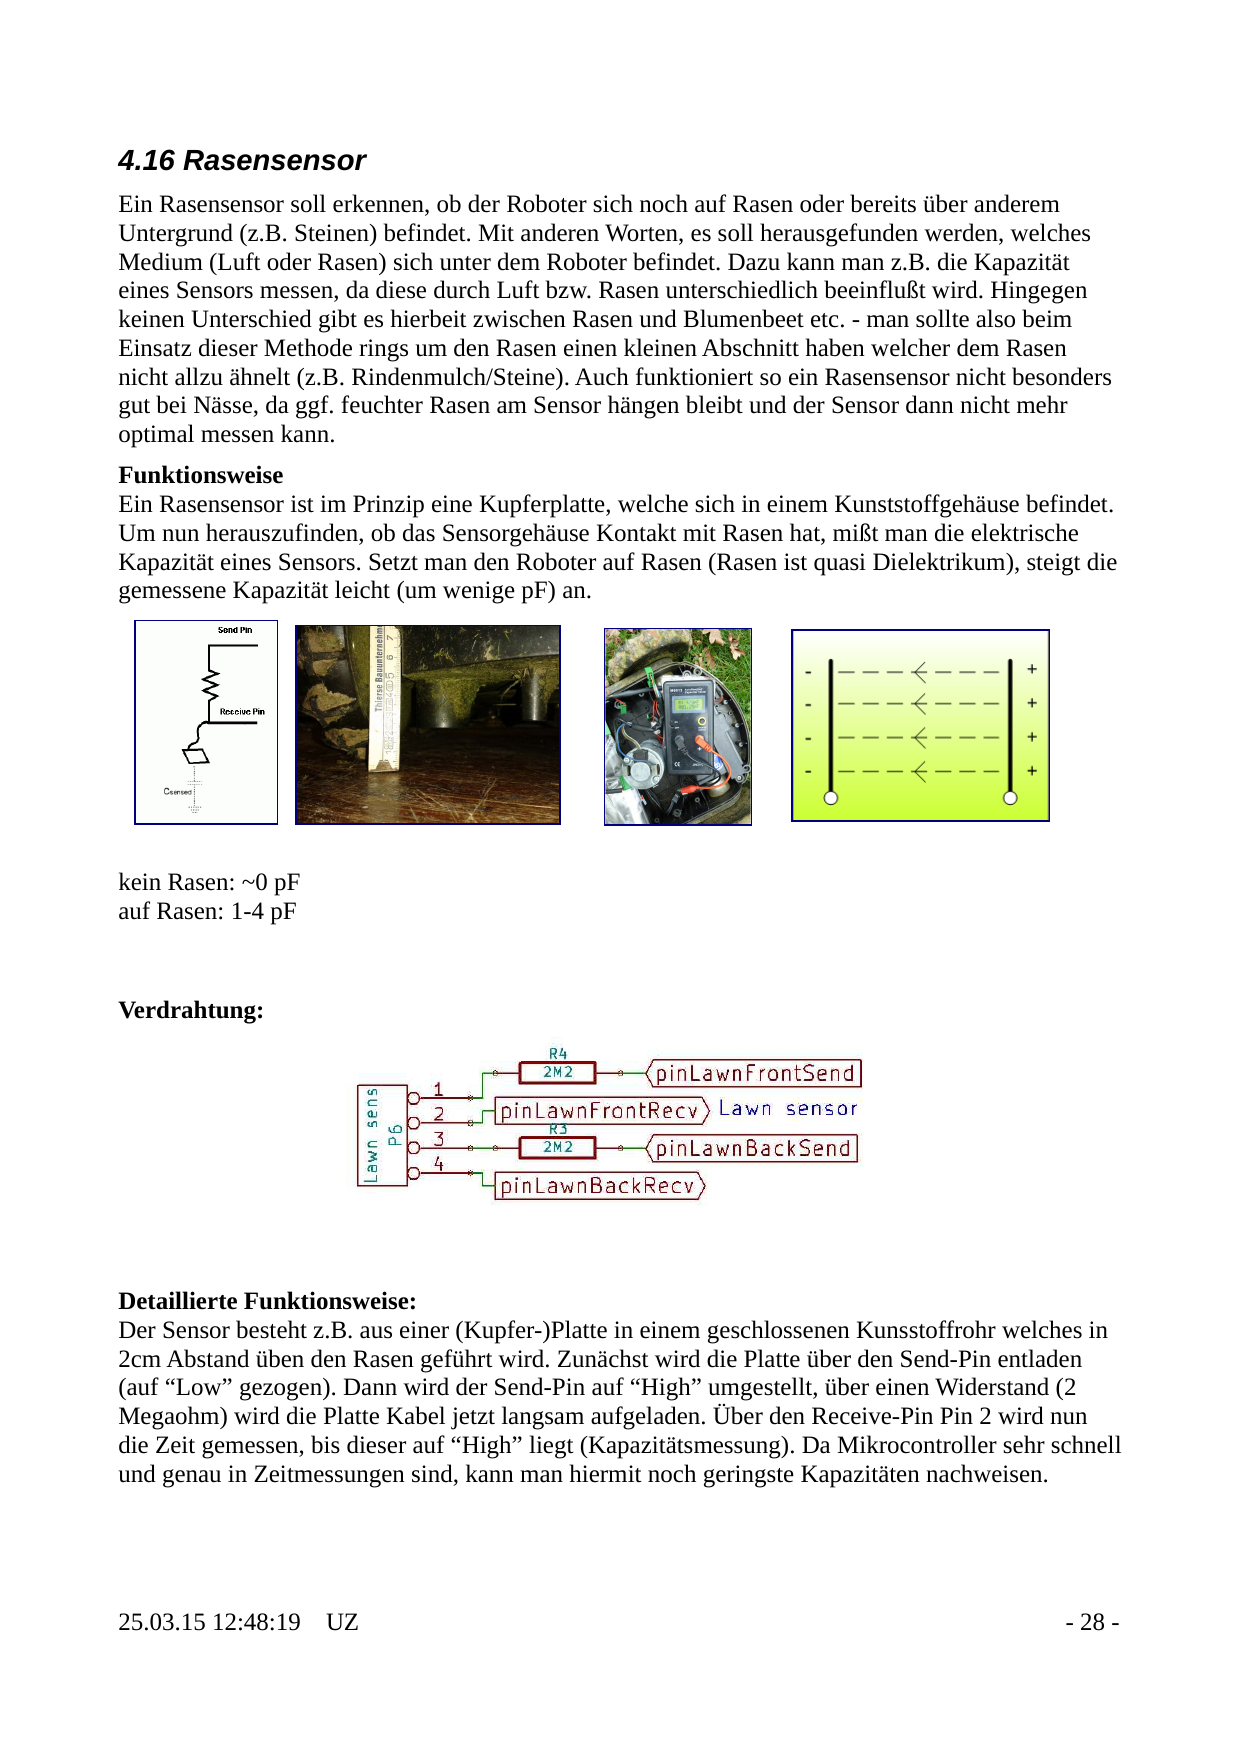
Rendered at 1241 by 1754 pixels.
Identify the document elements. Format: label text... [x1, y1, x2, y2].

text Detaillierte Funktionsweise: Der Sensor besteht z.B. aus einer (Kupfer-)Platte in einem geschlossenen Kunsstoffrohr welches in 2cm Abstand üben den Rasen geführt wird. Zunächst wird die Platte über den Send-Pin entladen (auf “Low” gezogen). Dann wird der Send-Pin auf “High” umgestellt, über einen Widerstand (2 Megaohm) wird die Platte Kabel jetzt langsam aufgeladen. Über den Receive-Pin Pin 2 wird nun die Zeit gemessen, bis dieser auf “High” liegt (Kapazitätsmessung). Da Mikrocontroller sehr schnell und genau in Zeitmessungen sind, kann man hiermit noch geringste Kapazitäten nachweisen. [118, 1286, 1122, 1487]
text Funktionsweise Ein Rasensensor ist im Prinzip eine Kupferplatte, welche sich in einem Kunststoffgehäuse befindet. Um nun herauszufinden, ob das Sensorgehäuse Kontakt mit Rasen hat, mißt man die elektrische Kapazität eines Sensors. Setzt man den Roboter auf Rasen (Rasen ist quasi Dielektrikum), steigt die gemessene Kapazität leicht (um wenige pF) an. [118, 460, 1122, 604]
text kein Rasen: ~0 pF auf Rasen: 1-4 pF [118, 867, 1122, 925]
picture [322, 1037, 887, 1217]
picture [793, 631, 1049, 820]
text Verdrahtung: [118, 937, 1122, 1023]
subtitle 4.16 Rasensensor [118, 143, 1122, 177]
picture [136, 621, 277, 823]
picture [605, 629, 751, 824]
picture [297, 626, 559, 823]
text Ein Rasensensor soll erkennen, ob der Roboter sich noch auf Rasen oder bereits über anderem Untergrund (z.B. Steinen) befindet. Mit anderen Worten, es soll herausgefunden werden, welches Medium (Luft oder Rasen) sich unter dem Roboter befindet. Dazu kann man z.B. die Kapazität eines Sensors messen, da diese durch Luft bzw. Rasen unterschiedlich beeinflußt wird. Hingegen keinen Unterschied gibt es hierbeit zwischen Rasen und Blumenbeet etc. - man sollte also beim Einsatz dieser Methode rings um den Rasen einen kleinen Abschnitt haben welcher dem Rasen nicht allzu ähnelt (z.B. Rindenmulch/Steine). Auch funktioniert so ein Rasensensor nicht besonders gut bei Nässe, da ggf. feuchter Rasen am Sensor hängen bleibt und der Sensor dann nicht mehr optimal messen kann. [118, 189, 1122, 448]
